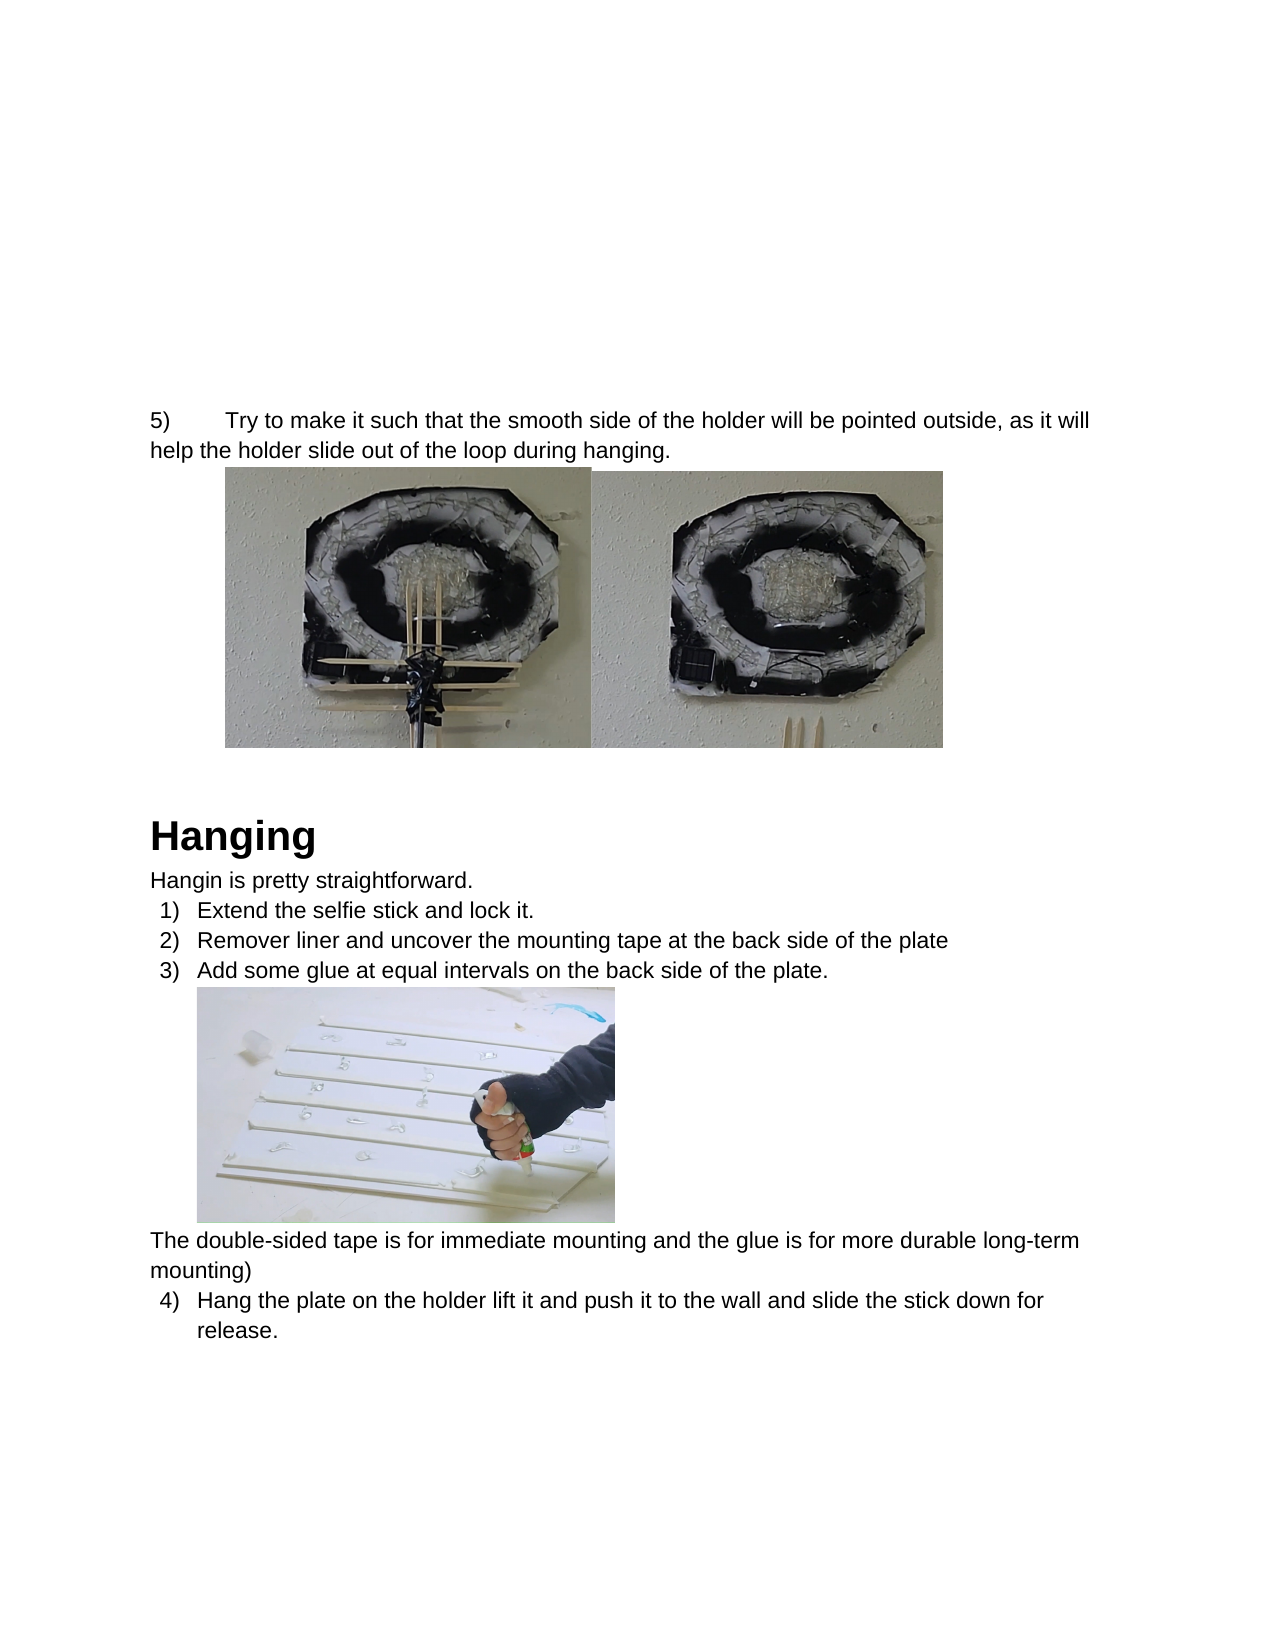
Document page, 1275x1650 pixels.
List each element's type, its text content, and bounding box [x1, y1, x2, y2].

list Try to make it such that the smooth side of the holder will be pointed outside, as it will help the holder slide out of the loop during hanging. [150, 407, 1125, 463]
list Remover liner and uncover the mounting tape at the back side of the plate [159, 927, 1125, 953]
list Hang the plate on the holder lift it and push it to the wall and slide the stick down for release. [159, 1287, 1125, 1343]
list Extend the selfie stick and lock it. [159, 897, 1125, 923]
text Hanging [150, 812, 1125, 859]
picture [196, 987, 615, 1223]
text Hangin is pretty straightforward. [150, 867, 1125, 893]
text The double-sided tape is for immediate mounting and the glue is for more durable long-term mounting) [150, 1227, 1125, 1283]
list Add some glue at equal intervals on the back side of the plate. [159, 957, 1125, 1223]
picture [225, 467, 943, 748]
list [150, 150, 1125, 403]
